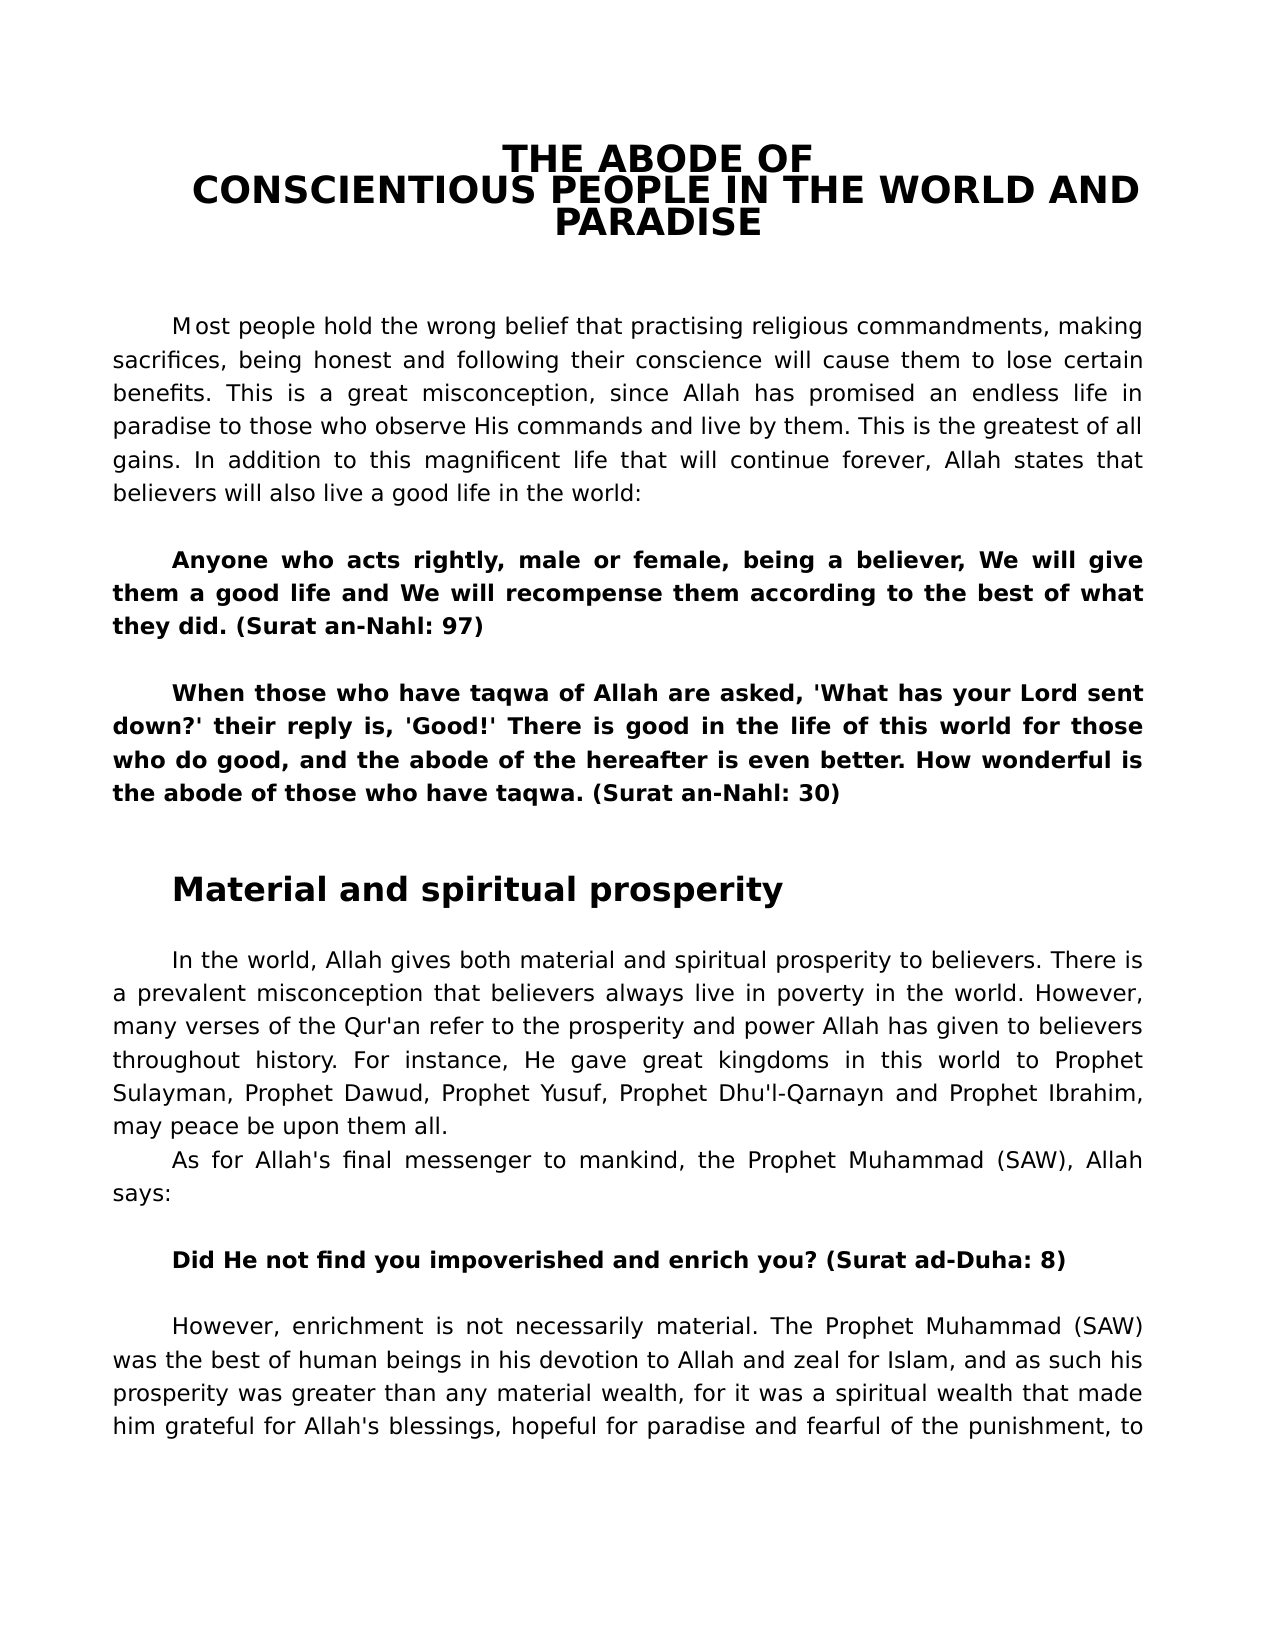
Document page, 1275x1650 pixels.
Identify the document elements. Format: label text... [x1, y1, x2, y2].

text As for Allah's final messenger to mankind, the Prophet Muhammad (SAW), Allah says: [112, 1141, 1145, 1208]
text Material and spiritual prosperity [112, 875, 1145, 908]
text Anyone who acts rightly, male or female, being a believer, We will give them a good life and We will recompense them according to the best of what they did. (Surat an-Nahl: 97) [112, 541, 1145, 641]
text When those who have taqwa of Allah are asked, 'What has your Lord sent down?' their reply is, 'Good!' There is good in the life of this world for those who do good, and the abode of the hereafter is even better. How wonderful is the abode of those who have taqwa. (Surat an-Nahl: 30) [112, 675, 1145, 808]
text THE ABODE OF [112, 148, 1145, 179]
text However, enrichment is not necessarily material. The Prophet Muhammad (SAW) was the best of human beings in his devotion to Allah and zeal for Islam, and as such his prosperity was greater than any material wealth, for it was a spiritual wealth that made him grateful for Allah's blessings, hopeful for paradise and fearful of the punishment, to [112, 1308, 1145, 1441]
text Did He not find you impoverished and enrich you? (Surat ad-Duha: 8) [112, 1241, 1145, 1275]
text Most people hold the wrong belief that practising religious commandments, making sacrifices, being honest and following their conscience will cause them to lose certain benefits. This is a great misconception, since Allah has promised an endless life in paradise to those who observe His commands and live by them. This is the greatest of all gains. In addition to this magnificent life that will continue forever, Allah states that believers will also live a good life in the world: [112, 308, 1145, 508]
text In the world, Allah gives both material and spiritual prosperity to believers. There is a prevalent misconception that believers always live in poverty in the world. However, many verses of the Qur'an refer to the prosperity and power Allah has given to believers throughout history. For instance, He gave great kingdoms in this world to Prophet Sulayman, Prophet Dawud, Prophet Yusuf, Prophet Dhu'l-Qarnayn and Prophet Ibrahim, may peace be upon them all. [112, 941, 1145, 1141]
text CONSCIENTIOUS PEOPLE IN THE WORLD AND PARADISE [172, 179, 1145, 241]
